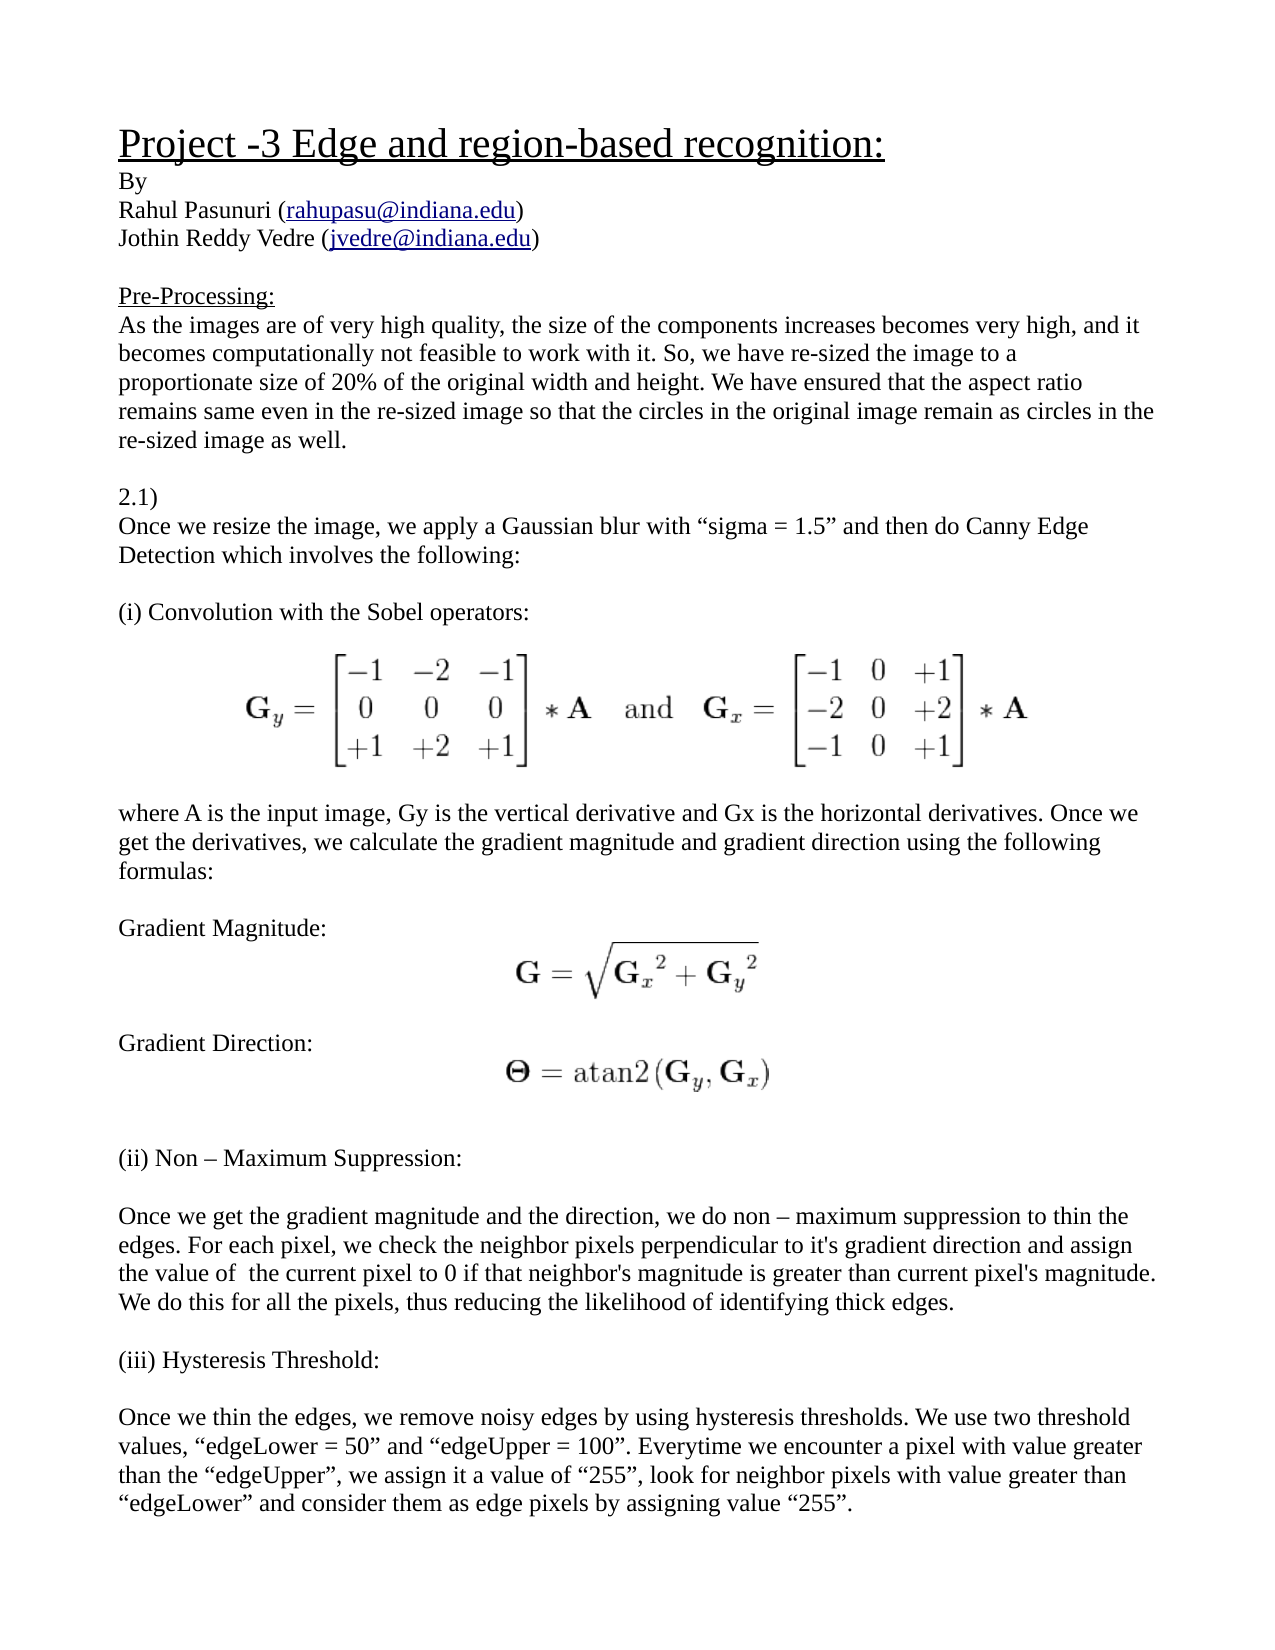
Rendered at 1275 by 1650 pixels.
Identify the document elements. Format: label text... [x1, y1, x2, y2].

text Rahul Pasunuri (rahupasu@indiana.edu) [118, 195, 1157, 223]
text Gradient Magnitude: [118, 913, 1157, 942]
text 2.1) [118, 482, 1157, 511]
text Jothin Reddy Vedre (jvedre@indiana.edu) [118, 223, 1157, 252]
text Gradient Direction: [118, 1028, 1157, 1057]
text (i) Convolution with the Sobel operators: [118, 597, 1157, 626]
text where A is the input image, Gy is the vertical derivative and Gx is the horizontal derivatives. Once we get the derivatives, we calculate the gradient magnitude and gradient direction using the following formulas: [118, 798, 1157, 885]
text By [118, 166, 1157, 195]
picture [246, 654, 1029, 769]
text Once we thin the edges, we remove noisy edges by using hysteresis thresholds. We use two threshold values, “edgeLower = 50” and “edgeUpper = 100”. Everytime we encounter a pixel with value greater than the “edgeUpper”, we assign it a value of “255”, look for neighbor pixels with value greater than “edgeLower” and consider them as edge pixels by assigning value “255”. [118, 1402, 1157, 1517]
text Once we get the gradient magnitude and the direction, we do non – maximum suppression to thin the edges. For each pixel, we check the neighbor pixels perpendicular to it's gradient direction and assign the value of the current pixel to 0 if that neighbor's magnitude is greater than current pixel's magnitude. We do this for all the pixels, thus reducing the likelihood of identifying thick edges. [118, 1201, 1157, 1316]
text (iii) Hysteresis Threshold: [118, 1345, 1157, 1373]
text As the images are of very high quality, the size of the components increases becomes very high, and it becomes computationally not feasible to work with it. So, we have re-sized the image to a proportionate size of 20% of the original width and height. We have ensured that the aspect ratio remains same even in the re-sized image so that the circles in the original image remain as circles in the re-sized image as well. [118, 310, 1157, 453]
picture [506, 1057, 769, 1092]
text (ii) Non – Maximum Suppression: [118, 1143, 1157, 1172]
text Project -3 Edge and region-based recognition: [118, 118, 1157, 166]
picture [516, 942, 759, 1001]
text Pre-Processing: [118, 281, 1157, 310]
text Once we resize the image, we apply a Gaussian blur with “sigma = 1.5” and then do Canny Edge Detection which involves the following: [118, 511, 1157, 568]
